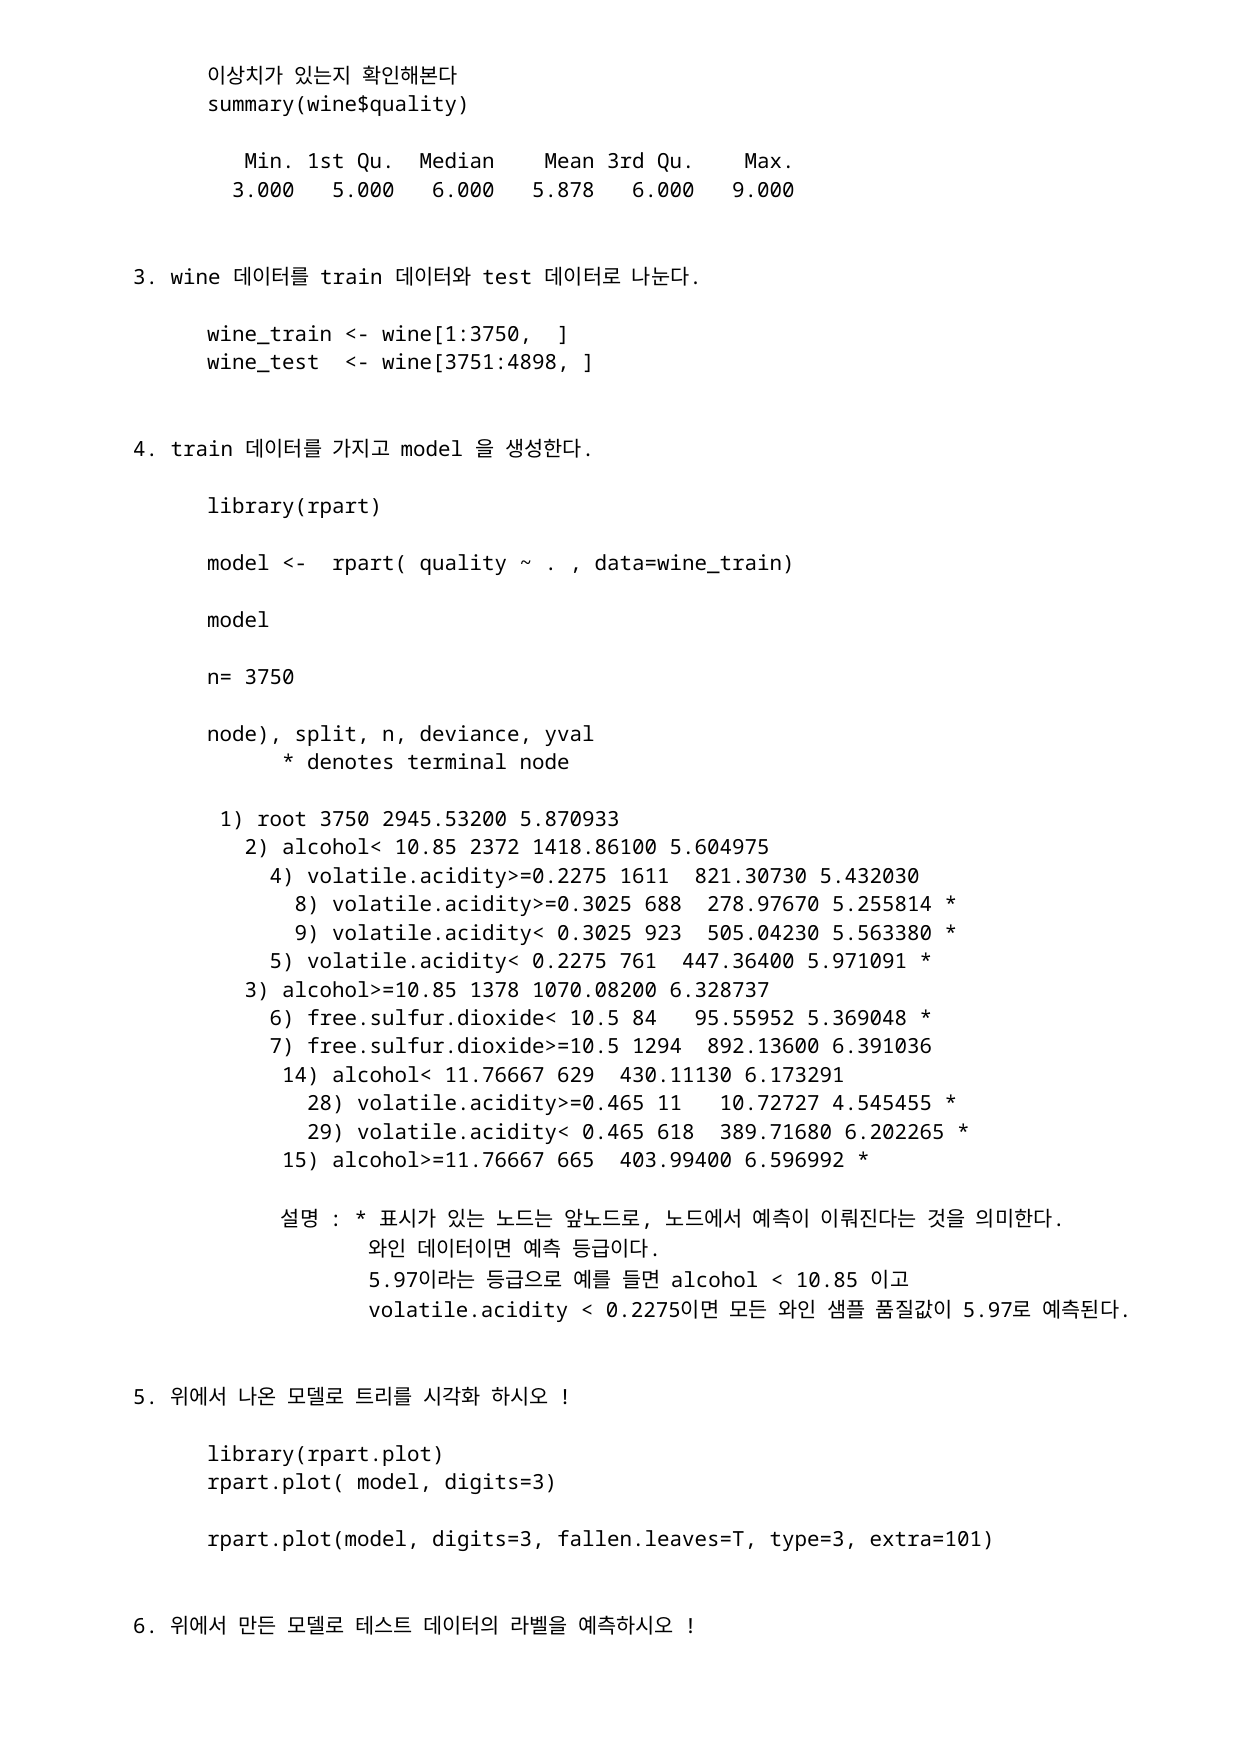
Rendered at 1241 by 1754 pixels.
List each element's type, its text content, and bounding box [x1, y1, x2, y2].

text library(rpart) [59, 491, 1181, 520]
text rpart.plot( model, digits=3) [59, 1467, 1181, 1496]
text 5.97이라는 등급으로 예를 들면 alcohol < 10.85 이고 [59, 1263, 1181, 1293]
text node), split, n, deviance, yval [59, 719, 1181, 747]
text rpart.plot(model, digits=3, fallen.leaves=T, type=3, extra=101) [59, 1524, 1181, 1553]
text 2) alcohol< 10.85 2372 1418.86100 5.604975 [59, 832, 1181, 861]
text 이상치가 있는지 확인해본다 [59, 59, 1181, 89]
text summary(wine$quality) [59, 89, 1181, 118]
text 29) volatile.acidity< 0.465 618 389.71680 6.202265 * [59, 1117, 1181, 1145]
text n= 3750 [59, 662, 1181, 690]
text volatile.acidity < 0.2275이면 모든 와인 샘플 품질값이 5.97로 예측된다. [59, 1293, 1181, 1323]
text 15) alcohol>=11.76667 665 403.99400 6.596992 * [59, 1145, 1181, 1174]
text 설명 : * 표시가 있는 노드는 앞노드로, 노드에서 예측이 이뤄진다는 것을 의미한다. [59, 1202, 1181, 1232]
text 1) root 3750 2945.53200 5.870933 [59, 804, 1181, 832]
text 3) alcohol>=10.85 1378 1070.08200 6.328737 [59, 975, 1181, 1003]
text 6. 위에서 만든 모델로 테스트 데이터의 라벨을 예측하시오 ! [59, 1610, 1181, 1640]
text library(rpart.plot) [59, 1439, 1181, 1467]
text Min. 1st Qu. Median Mean 3rd Qu. Max. [59, 146, 1181, 175]
text 7) free.sulfur.dioxide>=10.5 1294 892.13600 6.391036 [59, 1032, 1181, 1060]
text 4. train 데이터를 가지고 model 을 생성한다. [59, 432, 1181, 463]
text 9) volatile.acidity< 0.3025 923 505.04230 5.563380 * [59, 918, 1181, 946]
text 3. wine 데이터를 train 데이터와 test 데이터로 나눈다. [59, 260, 1181, 290]
text 14) alcohol< 11.76667 629 430.11130 6.173291 [59, 1060, 1181, 1088]
text 8) volatile.acidity>=0.3025 688 278.97670 5.255814 * [59, 889, 1181, 918]
text * denotes terminal node [59, 747, 1181, 776]
text model <- rpart( quality ~ . , data=wine_train) [59, 548, 1181, 577]
text 와인 데이터이면 예측 등급이다. [59, 1232, 1181, 1263]
text 28) volatile.acidity>=0.465 11 10.72727 4.545455 * [59, 1088, 1181, 1117]
text 4) volatile.acidity>=0.2275 1611 821.30730 5.432030 [59, 861, 1181, 889]
text wine_train <- wine[1:3750, ] [59, 319, 1181, 347]
text model [59, 605, 1181, 633]
text 6) free.sulfur.dioxide< 10.5 84 95.55952 5.369048 * [59, 1003, 1181, 1032]
text wine_test <- wine[3751:4898, ] [59, 347, 1181, 376]
text 5. 위에서 나온 모델로 트리를 시각화 하시오 ! [59, 1380, 1181, 1411]
text 3.000 5.000 6.000 5.878 6.000 9.000 [59, 175, 1181, 203]
text 5) volatile.acidity< 0.2275 761 447.36400 5.971091 * [59, 946, 1181, 975]
